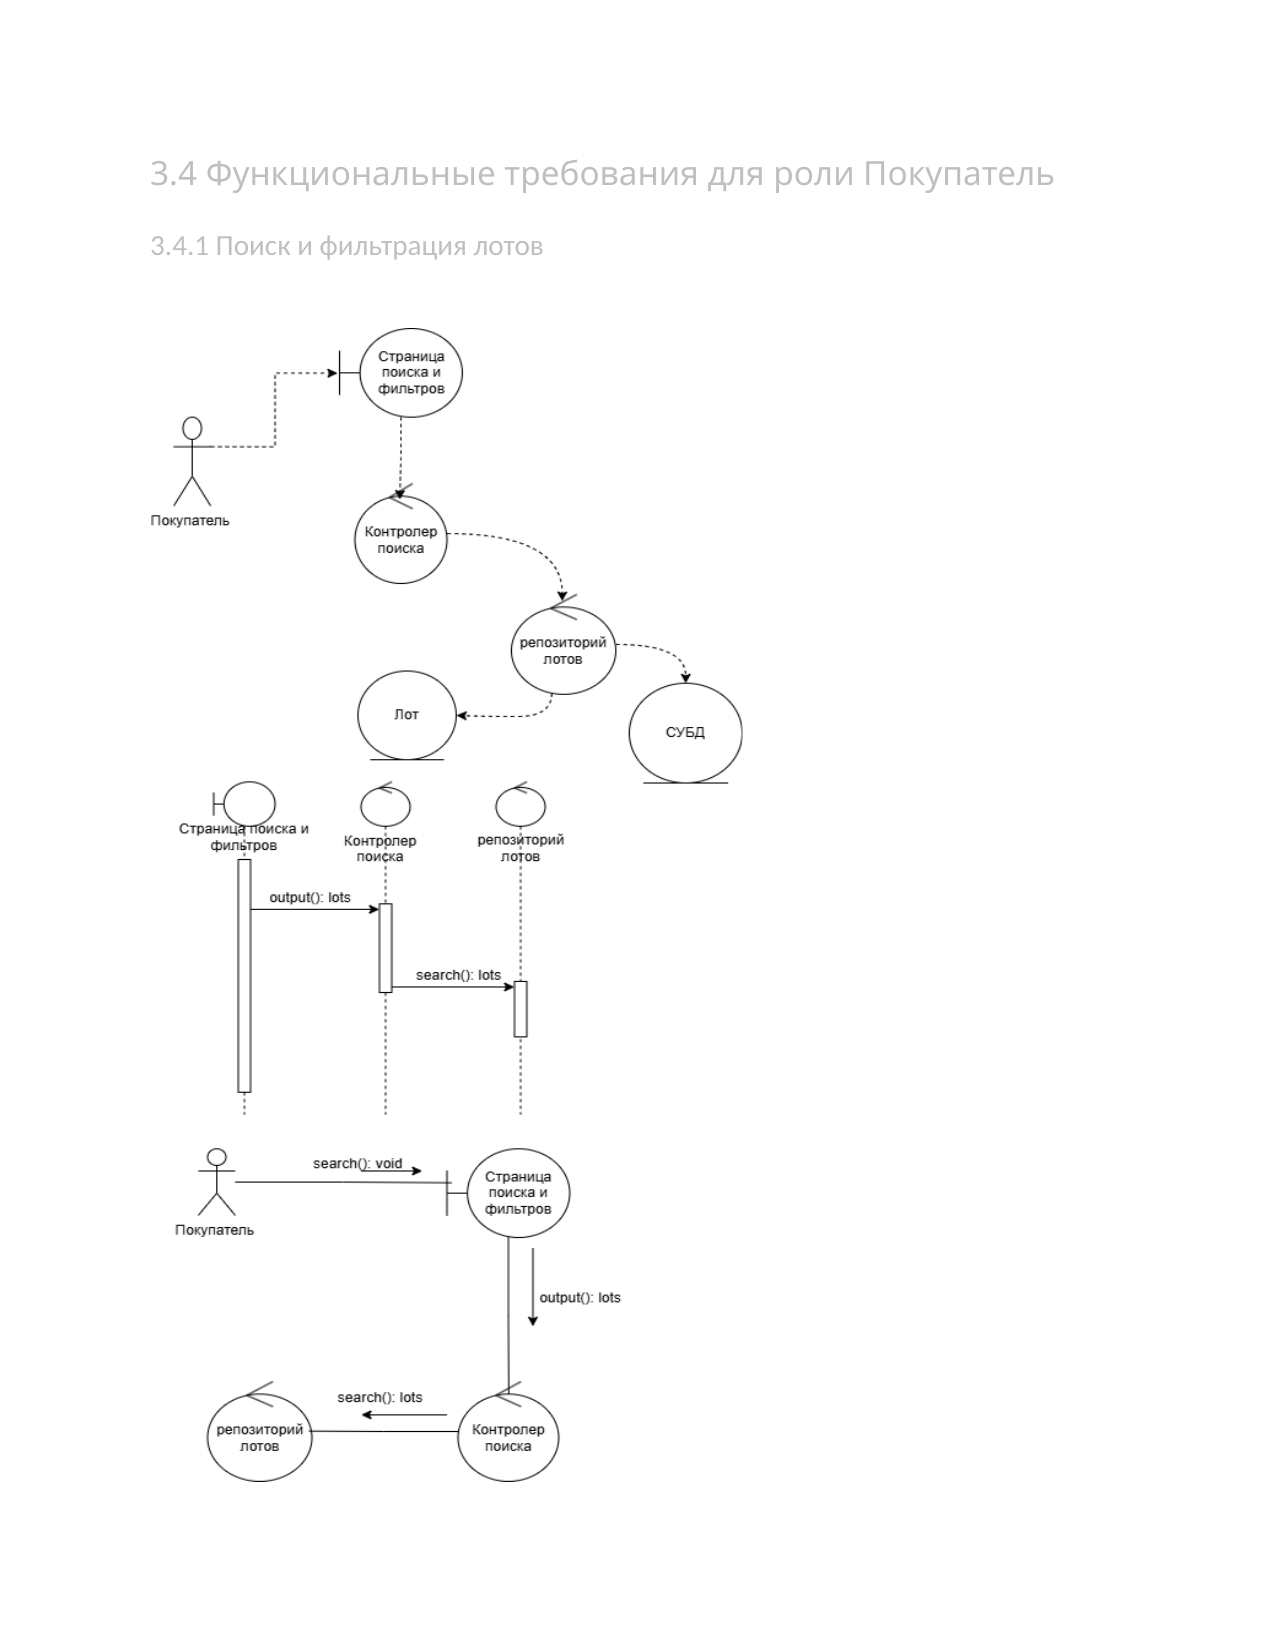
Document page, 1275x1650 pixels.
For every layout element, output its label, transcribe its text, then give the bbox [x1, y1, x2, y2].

subtitle 3.4 Функциональные требования для роли Покупатель [150, 150, 1125, 195]
subtitle 3.4.1 Поиск и фильтрация лотов [150, 227, 1125, 263]
